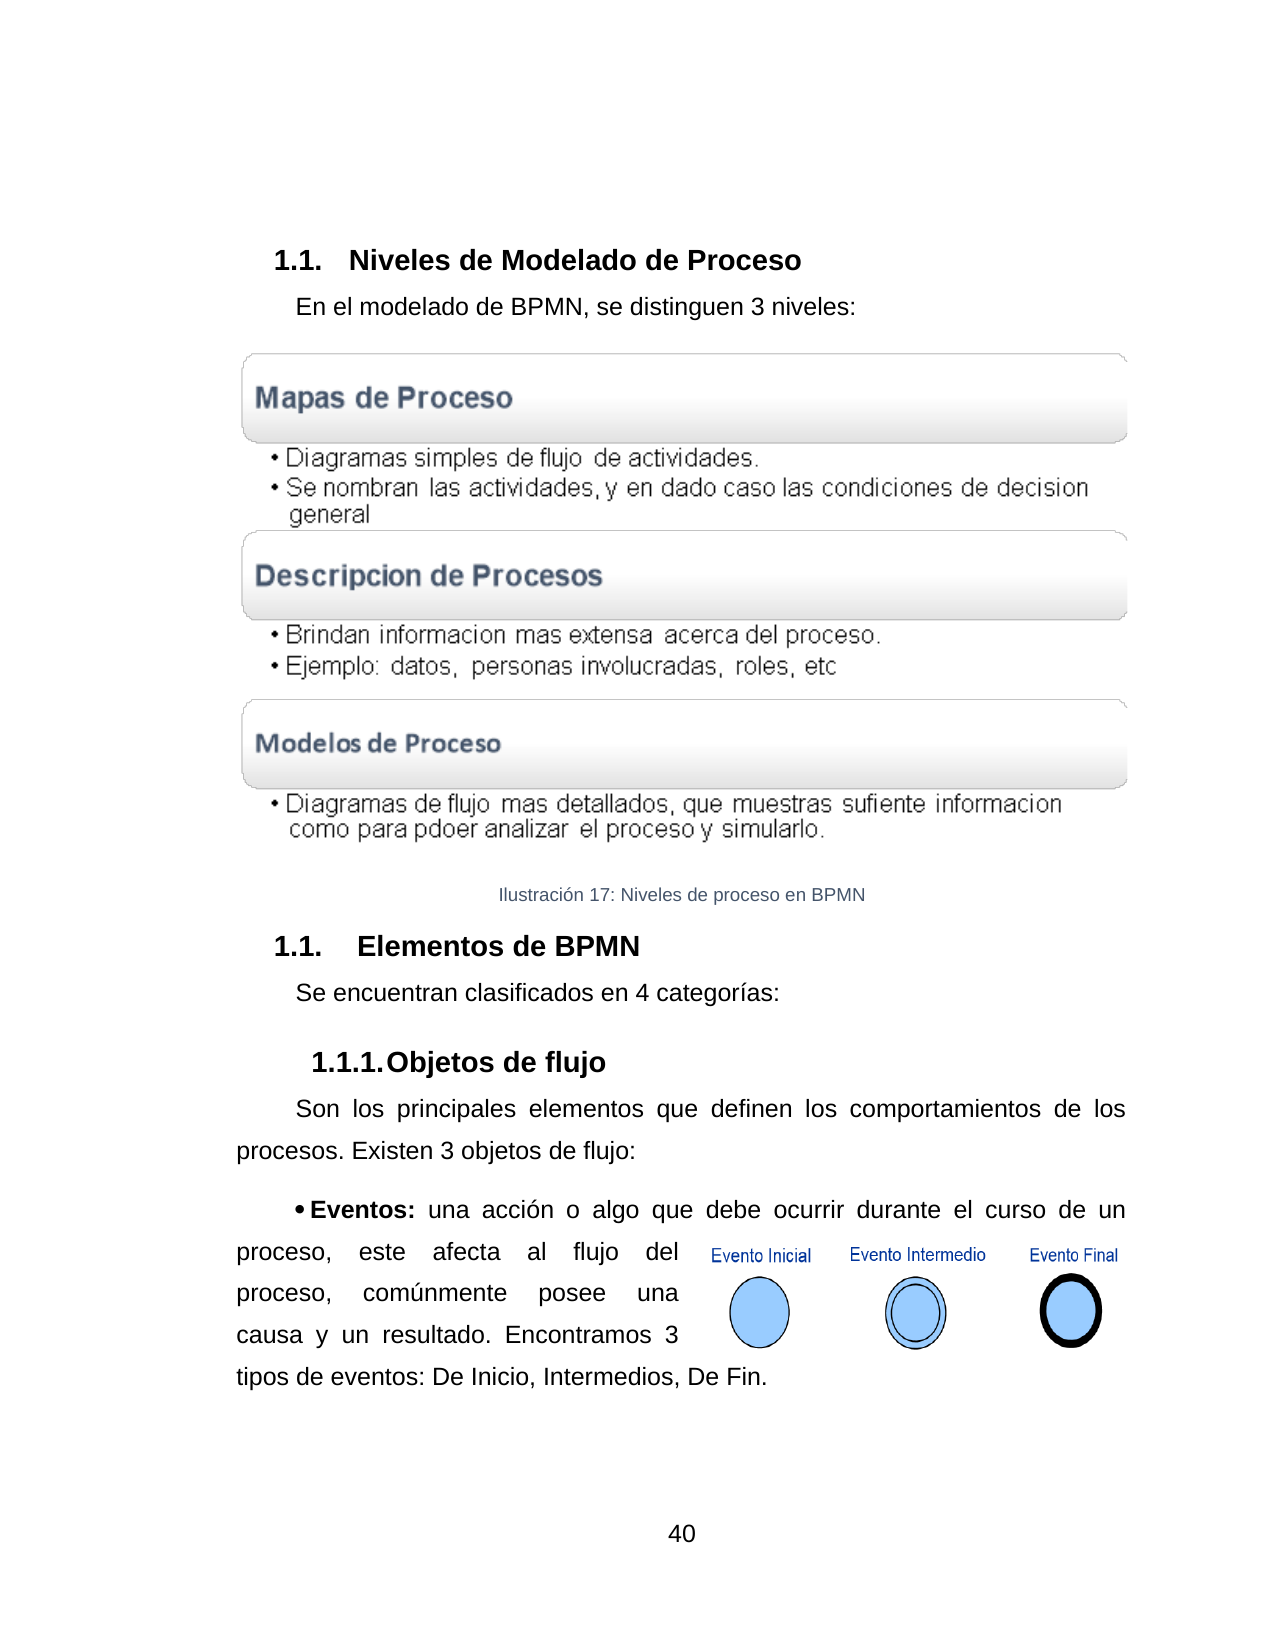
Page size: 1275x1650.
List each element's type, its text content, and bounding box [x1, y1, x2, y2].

text En el modelado de BPMN, se distinguen 3 niveles: [236, 293, 1127, 321]
text Ilustración 17: Niveles de proceso en BPMN [236, 884, 1127, 905]
text Se encuentran clasificados en 4 categorías: [236, 979, 1127, 1007]
picture [698, 1233, 1141, 1358]
subtitle Objetos de flujo [311, 1046, 1127, 1079]
subtitle Niveles de Modelado de Proceso [274, 244, 1127, 277]
text Son los principales elementos que definen los comportamientos de los procesos. Existen 3 objetos de flujo: [236, 1095, 1127, 1165]
list Eventos: una acción o algo que debe ocurrir durante el curso de un proceso, este afecta al flujo del proceso, comúnmente posee una causa y un resultado. Encontramos 3 tipos de eventos: De Inicio, Intermedios, De Fin. [236, 1195, 1127, 1391]
picture [236, 351, 1128, 869]
subtitle Elementos de BPMN [274, 930, 1127, 963]
